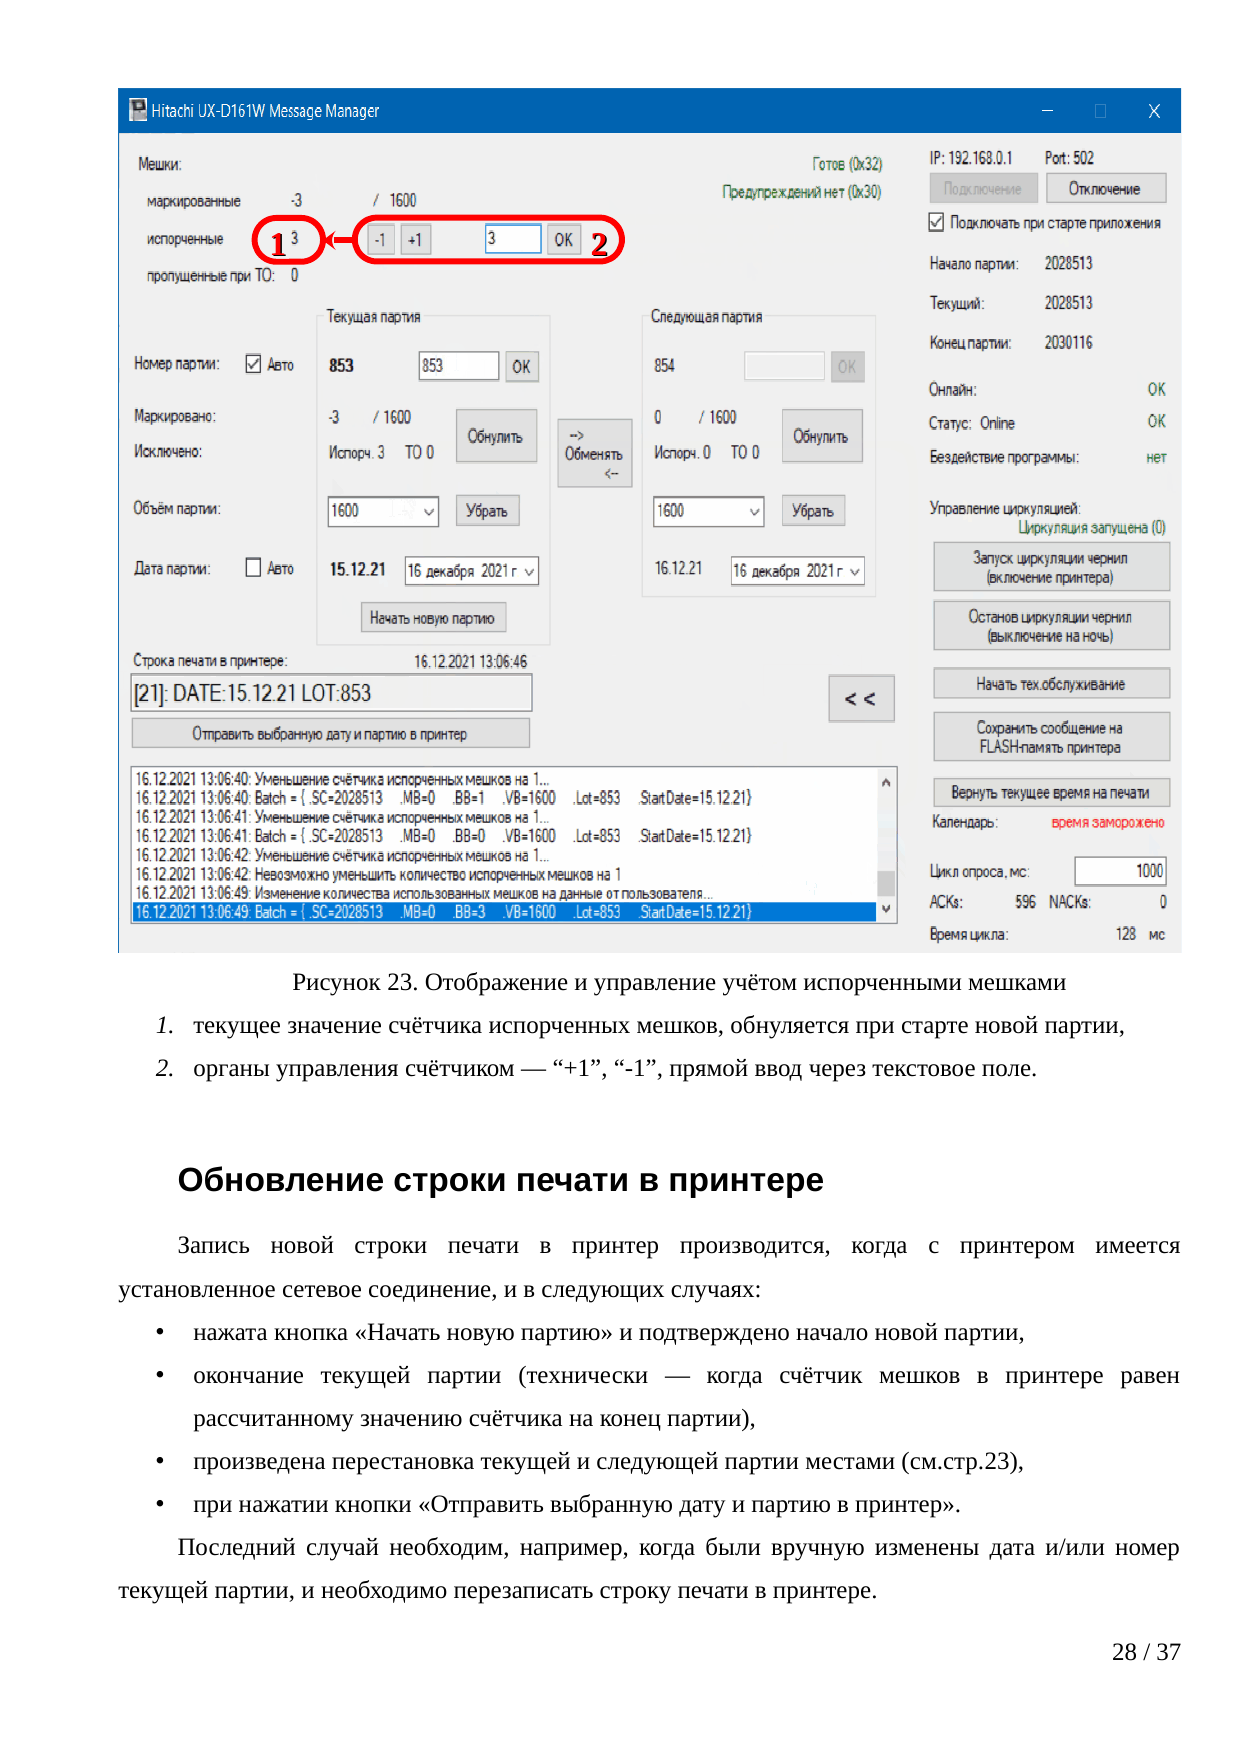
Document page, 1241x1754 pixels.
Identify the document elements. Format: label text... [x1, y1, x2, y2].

list окончание текущей партии (технически — когда счётчик мешков в принтере равен рассчитанному значению счётчика на конец партии), [156, 1360, 1181, 1432]
text Запись новой строки печати в принтер производится, когда с принтером имеется установленное сетевое соединение, и в следующих случаях: [118, 1231, 1181, 1302]
text Рисунок 23. Отображение и управление учётом испорченными мешками [118, 967, 1181, 996]
list произведена перестановка текущей и следующей партии местами (см.стр.23), [156, 1446, 1181, 1475]
text Последний случай необходим, например, когда были вручную изменены дата и/или номер текущей партии, и необходимо перезаписать строку печати в принтере. [118, 1532, 1181, 1604]
subtitle Обновление строки печати в принтере [118, 1160, 1181, 1199]
list нажата кнопка «Начать новую партию» и подтверждено начало новой партии, [156, 1317, 1181, 1346]
list органы управления счётчиком — “+1”, “-1”, прямой ввод через текстовое поле. [156, 1053, 1181, 1082]
list текущее значение счётчика испорченных мешков, обнуляется при старте новой партии, [156, 1010, 1181, 1039]
list при нажатии кнопки «Отправить выбранную дату и партию в принтер». [156, 1489, 1181, 1518]
